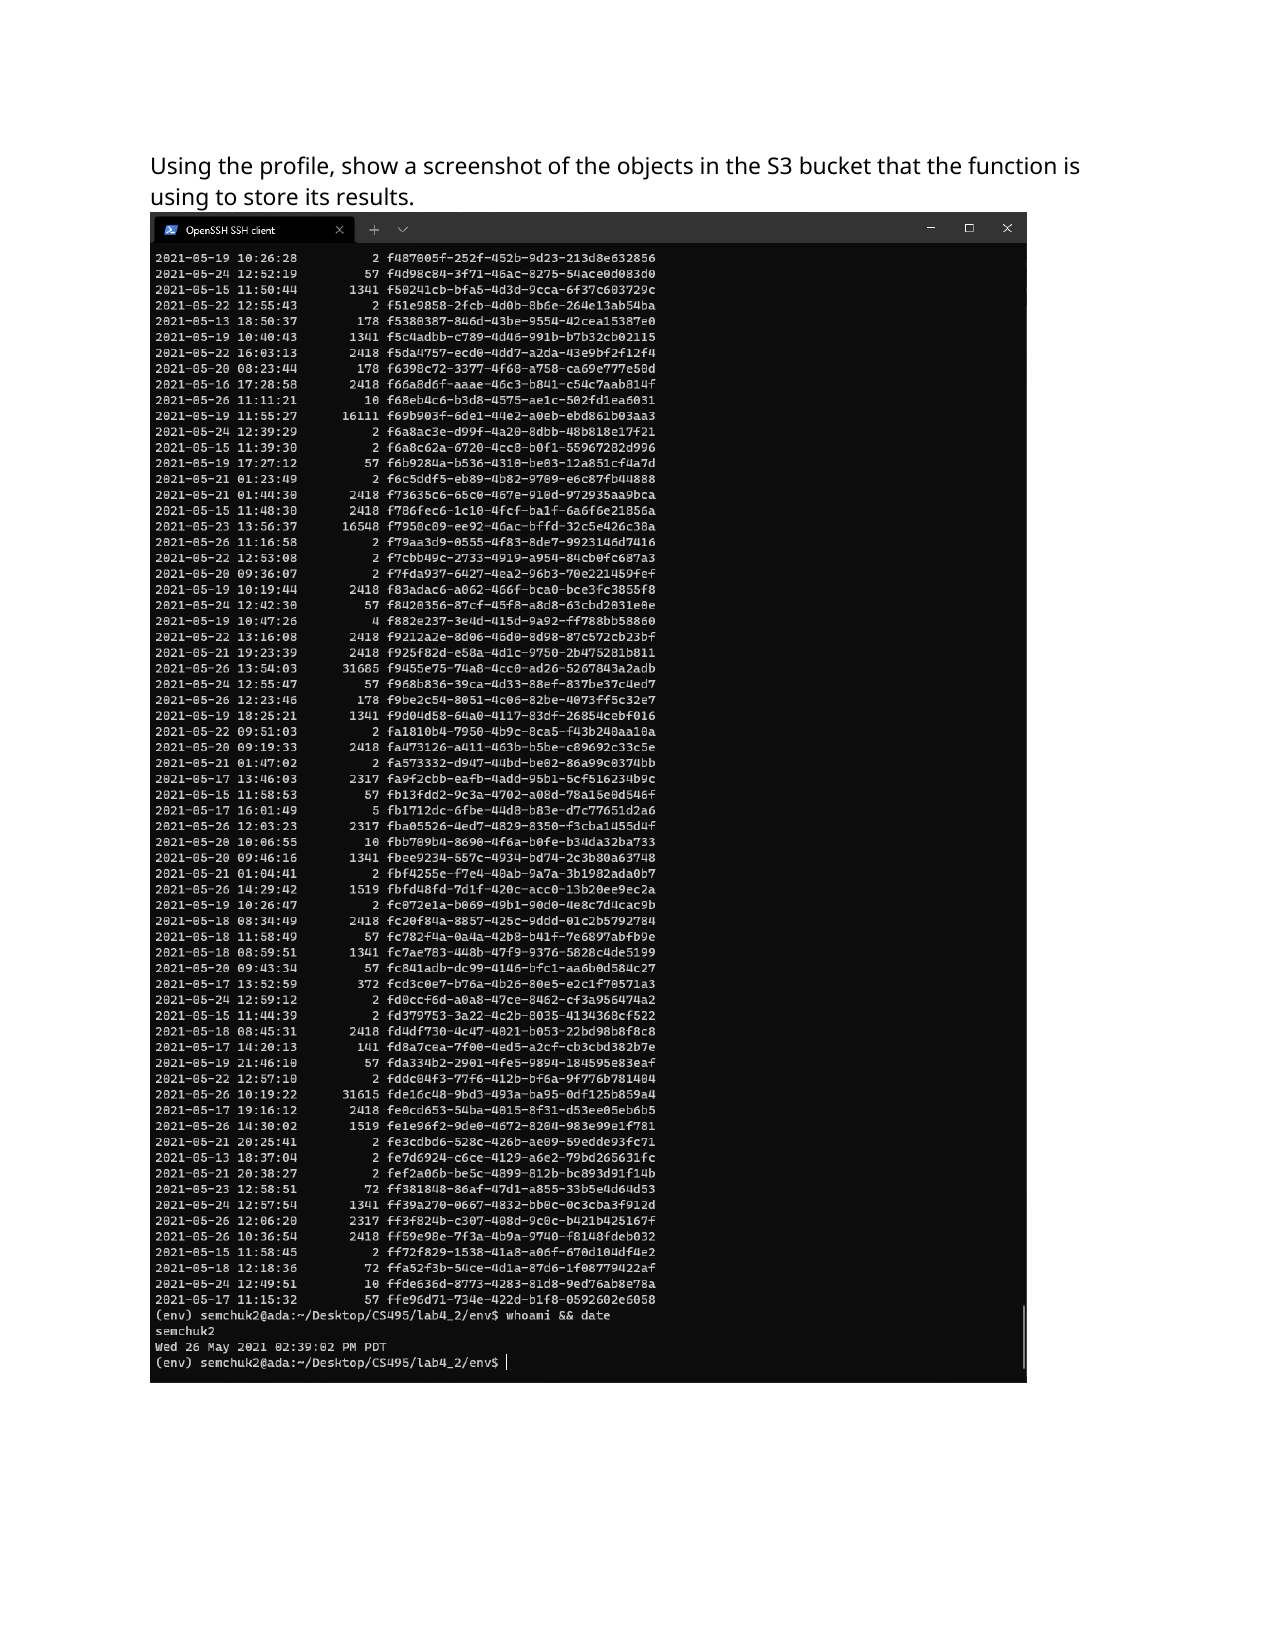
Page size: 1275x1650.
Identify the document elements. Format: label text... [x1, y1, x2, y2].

text Using the profile, show a screenshot of the objects in the S3 bucket that the function is using to store its results. [150, 150, 1125, 212]
picture [150, 212, 1027, 1383]
